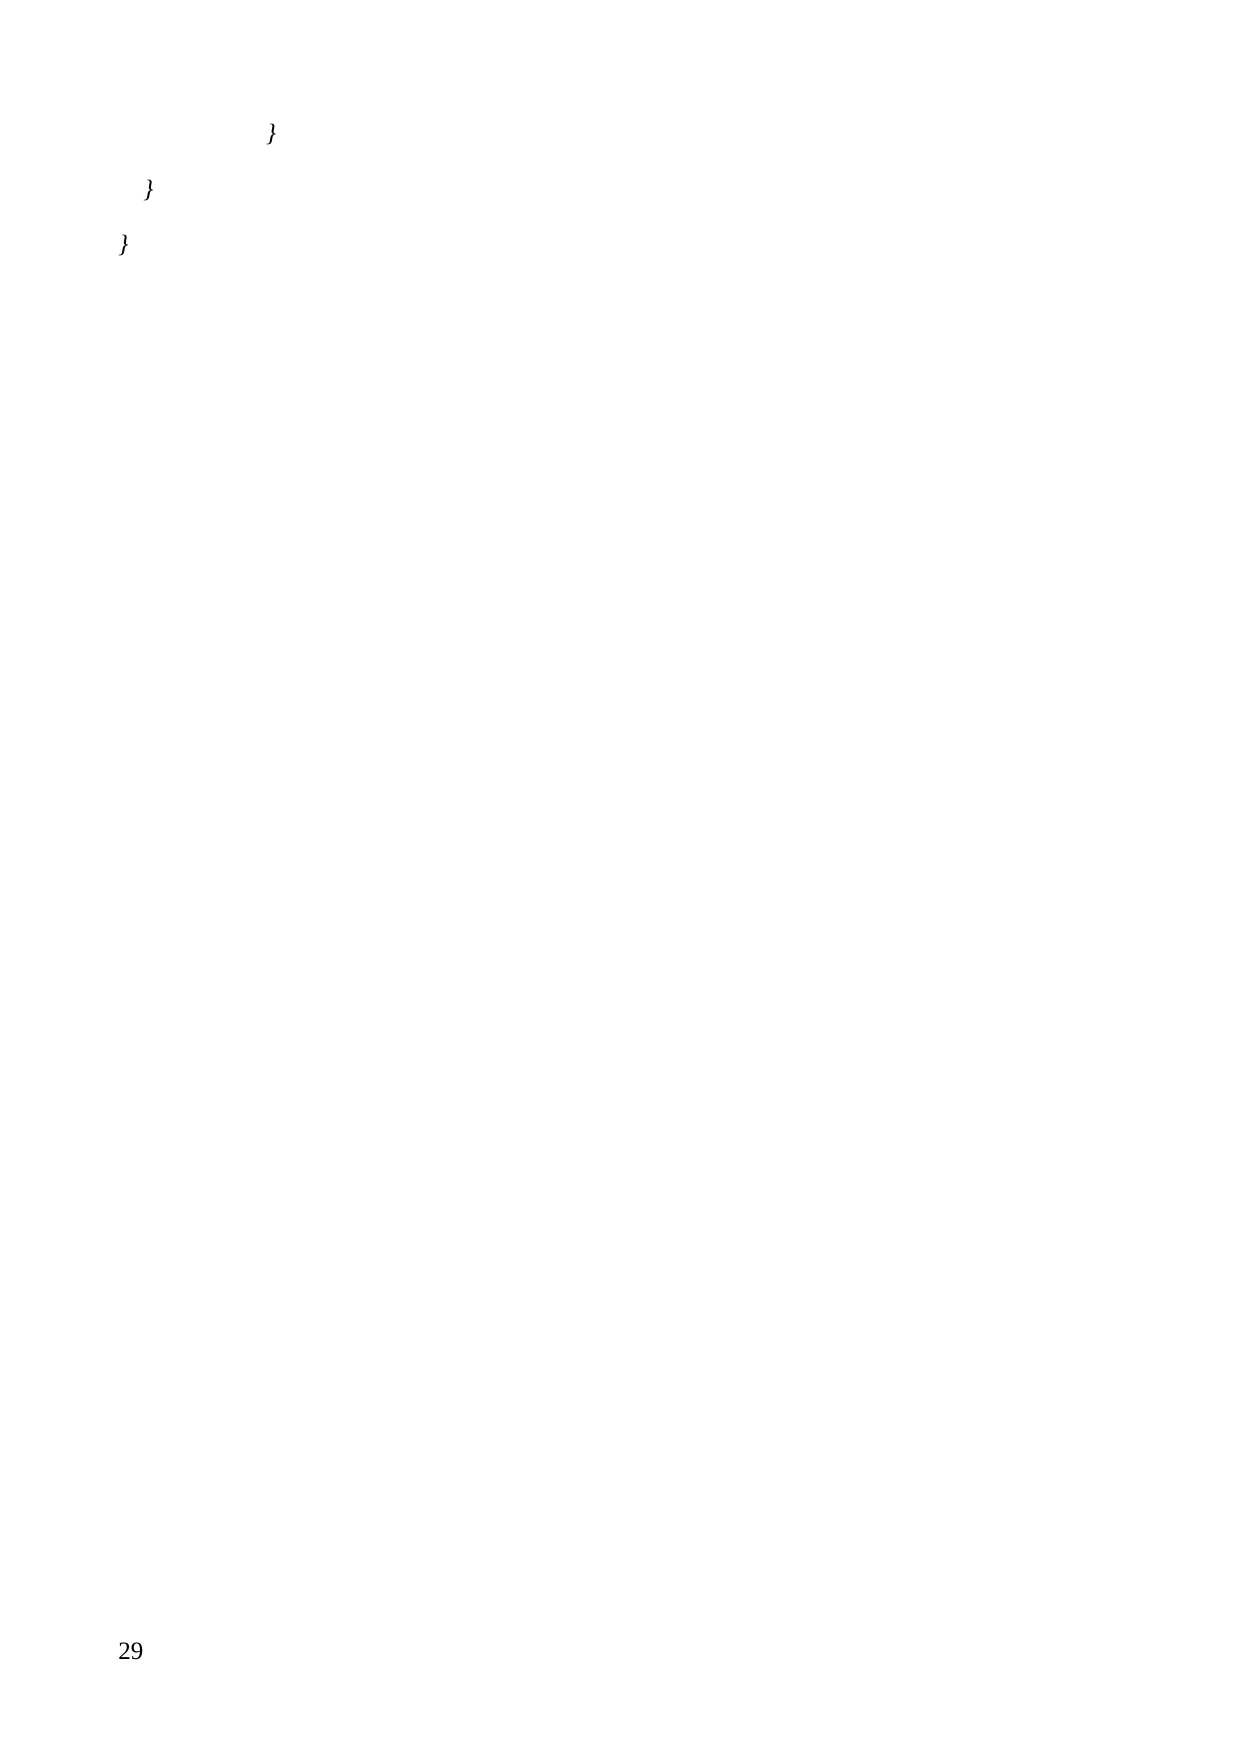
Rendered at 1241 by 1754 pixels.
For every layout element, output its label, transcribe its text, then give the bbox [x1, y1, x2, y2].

text } [118, 118, 1122, 147]
text } [118, 229, 1122, 258]
text } [118, 174, 1122, 202]
